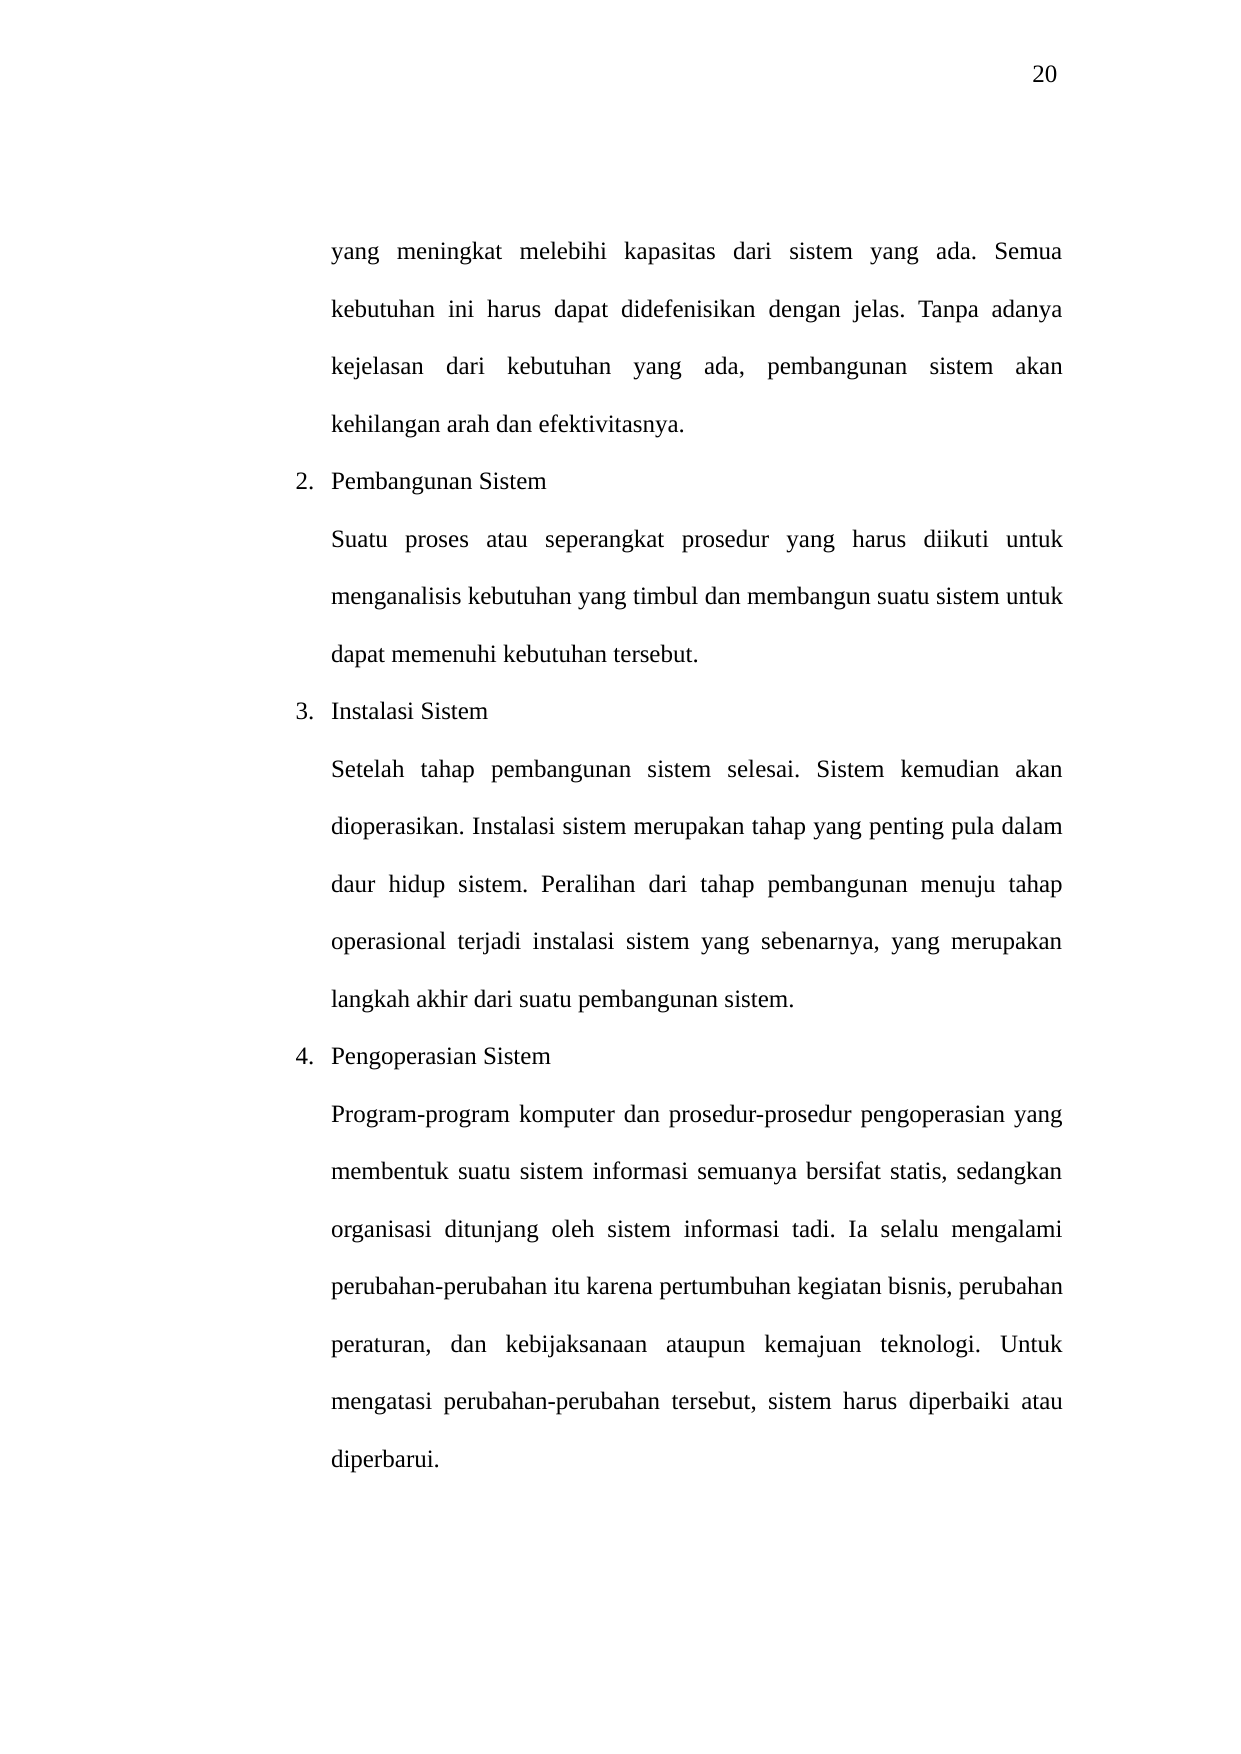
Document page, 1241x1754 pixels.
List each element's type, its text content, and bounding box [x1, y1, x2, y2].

list yang meningkat melebihi kapasitas dari sistem yang ada. Semua kebutuhan ini harus dapat didefenisikan dengan jelas. Tanpa adanya kejelasan dari kebutuhan yang ada, pembangunan sistem akan kehilangan arah dan efektivitasnya. [295, 236, 1063, 437]
list Pengoperasian Sistem [295, 1041, 1063, 1070]
list Instalasi Sistem [295, 696, 1063, 725]
list Setelah tahap pembangunan sistem selesai. Sistem kemudian akan dioperasikan. Instalasi sistem merupakan tahap yang penting pula dalam daur hidup sistem. Peralihan dari tahap pembangunan menuju tahap operasional terjadi instalasi sistem yang sebenarnya, yang merupakan langkah akhir dari suatu pembangunan sistem. [295, 754, 1063, 1012]
list Program-program komputer dan prosedur-prosedur pengoperasian yang membentuk suatu sistem informasi semuanya bersifat statis, sedangkan organisasi ditunjang oleh sistem informasi tadi. Ia selalu mengalami perubahan-perubahan itu karena pertumbuhan kegiatan bisnis, perubahan peraturan, dan kebijaksanaan ataupun kemajuan teknologi. Untuk mengatasi perubahan-perubahan tersebut, sistem harus diperbaiki atau diperbarui. [295, 1099, 1063, 1472]
list Suatu proses atau seperangkat prosedur yang harus diikuti untuk menganalisis kebutuhan yang timbul dan membangun suatu sistem untuk dapat memenuhi kebutuhan tersebut. [295, 524, 1063, 667]
list Pembangunan Sistem [295, 466, 1063, 495]
